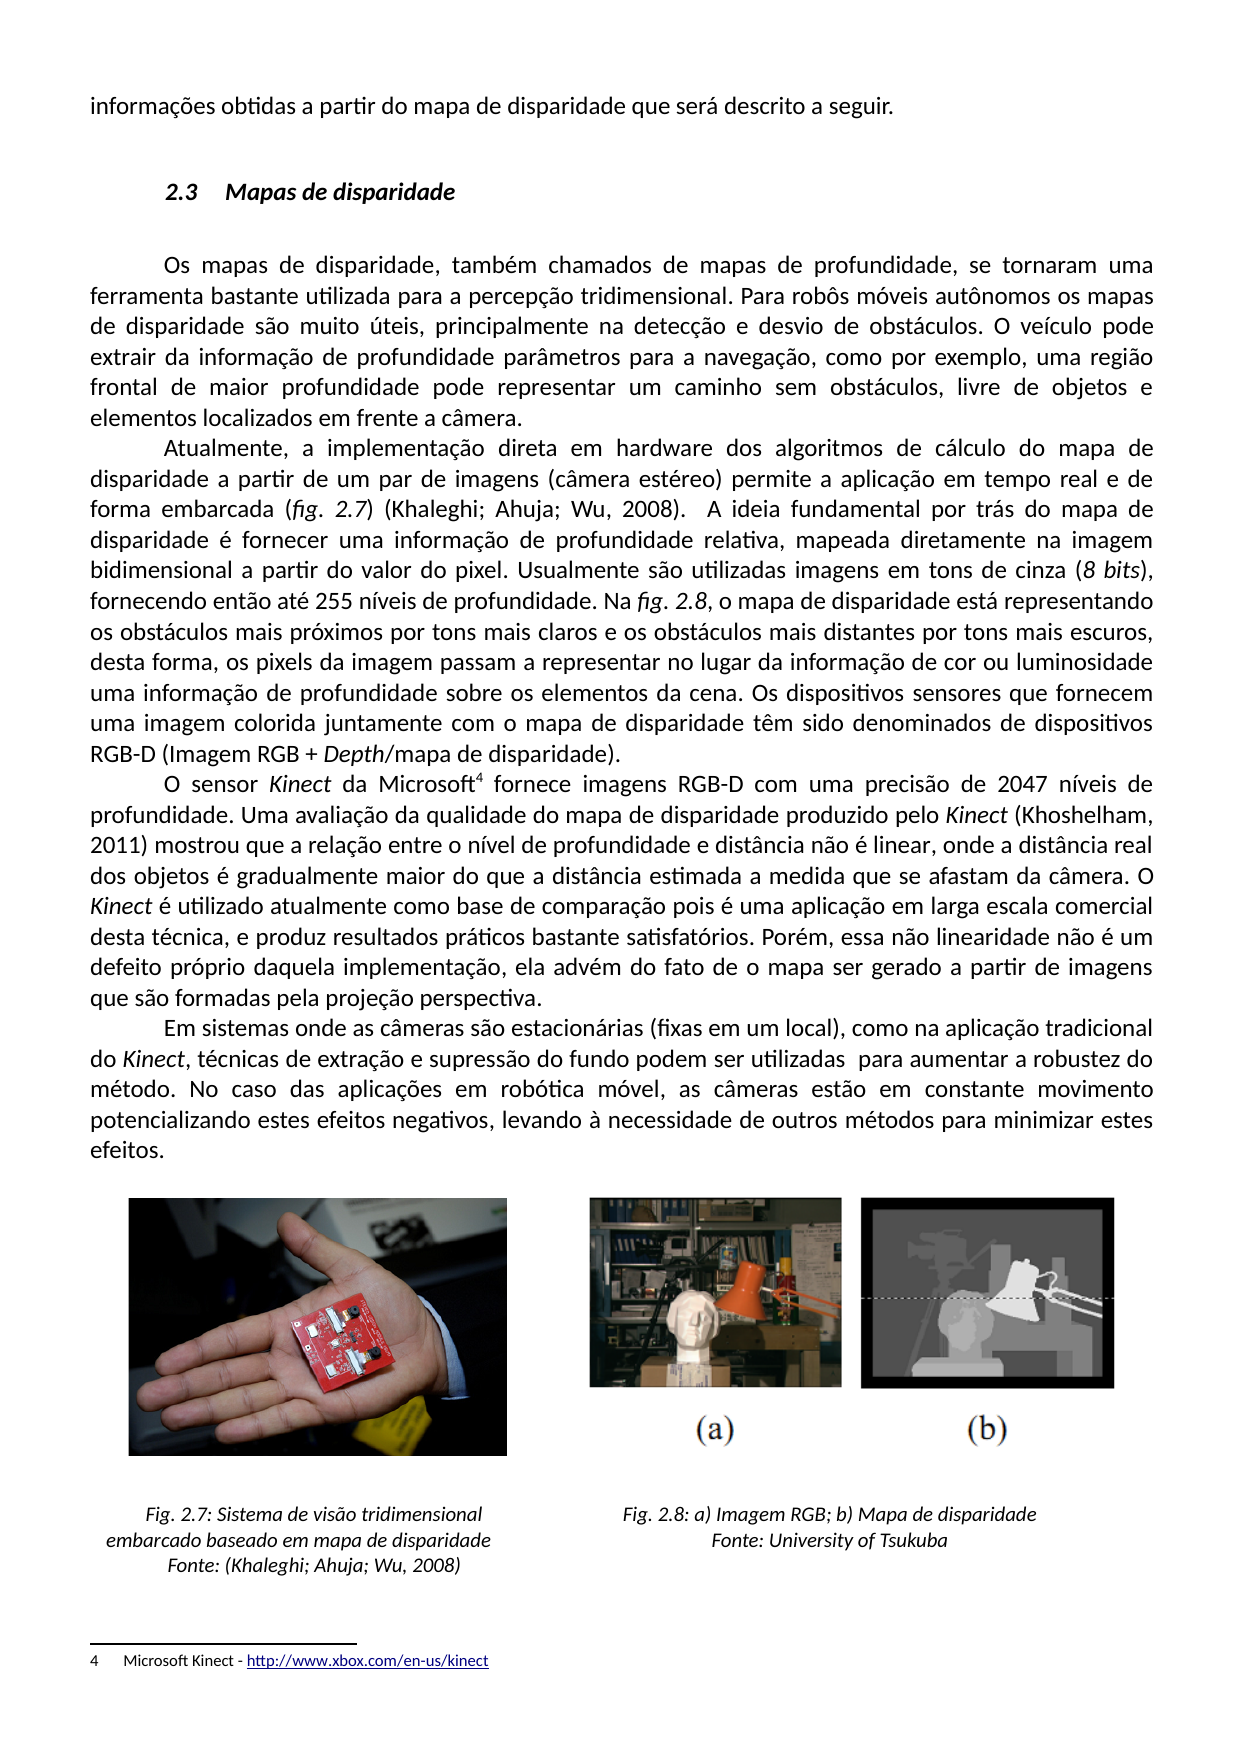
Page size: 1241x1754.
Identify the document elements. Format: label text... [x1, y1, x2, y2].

table_header [546, 1165, 1154, 1459]
picture [573, 1181, 1126, 1460]
text Atualmente, a implementação direta em hardware dos algoritmos de cálculo do mapa de disparidade a partir de um par de imagens (câmera estéreo) permite a aplicação em tempo real e de forma embarcada (fig. 2.7) (Khaleghi; Ahuja; Wu, 2008). A ideia fundamental por trás do mapa de disparidade é fornecer uma informação de profundidade relativa, mapeada diretamente na imagem bidimensional a partir do valor do pixel. Usualmente são utilizadas imagens em tons de cinza (8 bits), fornecendo então até 255 níveis de profundidade. Na fig. 2.8, o mapa de disparidade está representando os obstáculos mais próximos por tons mais claros e os obstáculos mais distantes por tons mais escuros, desta forma, os pixels da imagem passam a representar no lugar da informação de cor ou luminosidade uma informação de profundidade sobre os elementos da cena. Os dispositivos sensores que fornecem uma imagem colorida juntamente com o mapa de disparidade têm sido denominados de dispositivos RGB-D (Imagem RGB + Depth/mapa de disparidade). [90, 433, 1154, 768]
picture [128, 1198, 507, 1456]
table_header [90, 1165, 546, 1496]
text informações obtidas a partir do mapa de disparidade que será descrito a seguir. [90, 90, 1154, 120]
table_cell Fig. 2.8: a) Imagem RGB; b) Mapa de disparidade Fonte: University of Tsukuba [546, 1496, 1154, 1583]
text Os mapas de disparidade, também chamados de mapas de profundidade, se tornaram uma ferramenta bastante utilizada para a percepção tridimensional. Para robôs móveis autônomos os mapas de disparidade são muito úteis, principalmente na detecção e desvio de obstáculos. O veículo pode extrair da informação de profundidade parâmetros para a navegação, como por exemplo, uma região frontal de maior profundidade pode representar um caminho sem obstáculos, livre de objetos e elementos localizados em frente a câmera. [90, 249, 1154, 433]
text O sensor Kinect da Microsoft fornece imagens RGB-D com uma precisão de 2047 níveis de profundidade. Uma avaliação da qualidade do mapa de disparidade produzido pelo Kinect (Khoshelham, 2011) mostrou que a relação entre o nível de profundidade e distância não é linear, onde a distância real dos objetos é gradualmente maior do que a distância estimada a medida que se afastam da câmera. O Kinect é utilizado atualmente como base de comparação pois é uma aplicação em larga escala comercial desta técnica, e produz resultados práticos bastante satisfatórios. Porém, essa não linearidade não é um defeito próprio daquela implementação, ela advém do fato de o mapa ser gerado a partir de imagens que são formadas pela projeção perspectiva. [90, 768, 1154, 1012]
table_cell Fig. 2.7: Sistema de visão tridimensional embarcado baseado em mapa de disparidade Fonte: (Khaleghi; Ahuja; Wu, 2008) [90, 1496, 546, 1583]
text Em sistemas onde as câmeras são estacionárias (fixas em um local), como na aplicação tradicional do Kinect, técnicas de extração e supressão do fundo podem ser utilizadas para aumentar a robustez do método. No caso das aplicações em robótica móvel, as câmeras estão em constante movimento potencializando estes efeitos negativos, levando à necessidade de outros métodos para minimizar estes efeitos. [90, 1012, 1154, 1165]
table_header [546, 1460, 1154, 1496]
subtitle 2.3 Mapas de disparidade [165, 176, 1154, 206]
text Microsoft Kinect - http://www.xbox.com/en-us/kinect [90, 1650, 1154, 1671]
